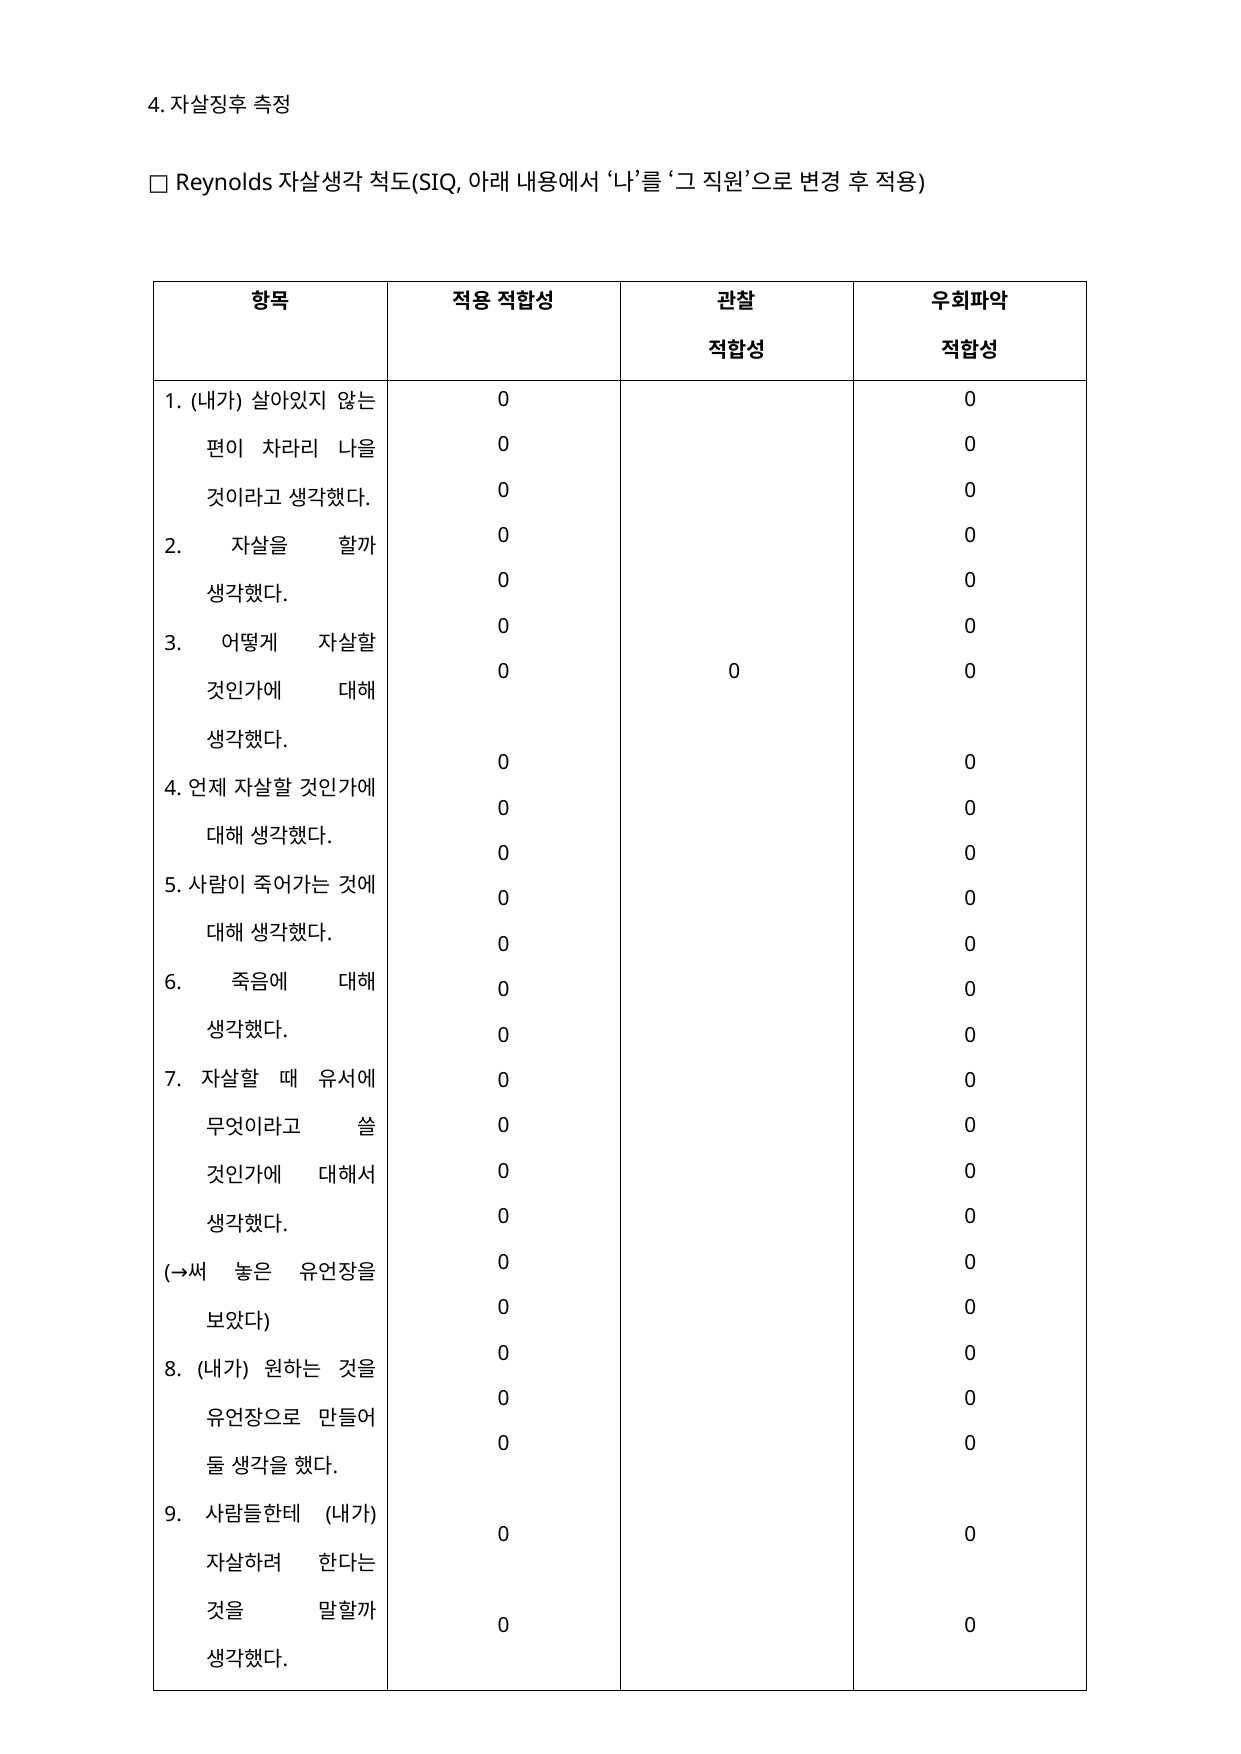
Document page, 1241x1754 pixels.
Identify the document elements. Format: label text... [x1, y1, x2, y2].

table_cell 1. (내가) 살아있지 않는 편이 차라리 나을 것이라고 생각했다. 2. 자살을 할까 생각했다. 3. 어떻게 자살할 것인가에 대해 생각했다. 4. 언제 자살할 것인가에 대해 생각했다. 5. 사람이 죽어가는 것에 대해 생각했다. 6. 죽음에 대해 생각했다. 7. 자살할 때 유서에 무엇이라고 쓸 것인가에 대해서 생각했다. (→써 놓은 유언장을 보았다) 8. (내가) 원하는 것을 유언장으로 만들어 둘 생각을 했다. 9. 사람들한테 (내가) 자살하려 한다는 것을 말할까 생각했다. [154, 381, 387, 1690]
table_header 관찰 적합성 [621, 282, 853, 380]
text □ Reynolds 자살생각 척도(SIQ, 아래 내용에서 ‘나’를 ‘그 직원’으로 변경 후 적용) [148, 164, 1093, 197]
text 4. 자살징후 측정 [148, 88, 1093, 119]
table_header 항목 [154, 282, 387, 380]
table_cell 0 [621, 381, 853, 1690]
table_header 우회파악 적합성 [854, 282, 1086, 380]
table_cell 0 0 0 0 0 0 0 0 0 0 0 0 0 0 0 0 0 0 0 0 0 0 0 0 0 [854, 381, 1086, 1690]
table_cell 0 0 0 0 0 0 0 0 0 0 0 0 0 0 0 0 0 0 0 0 0 0 0 0 0 [388, 381, 620, 1690]
table_header 적용 적합성 [388, 282, 620, 380]
